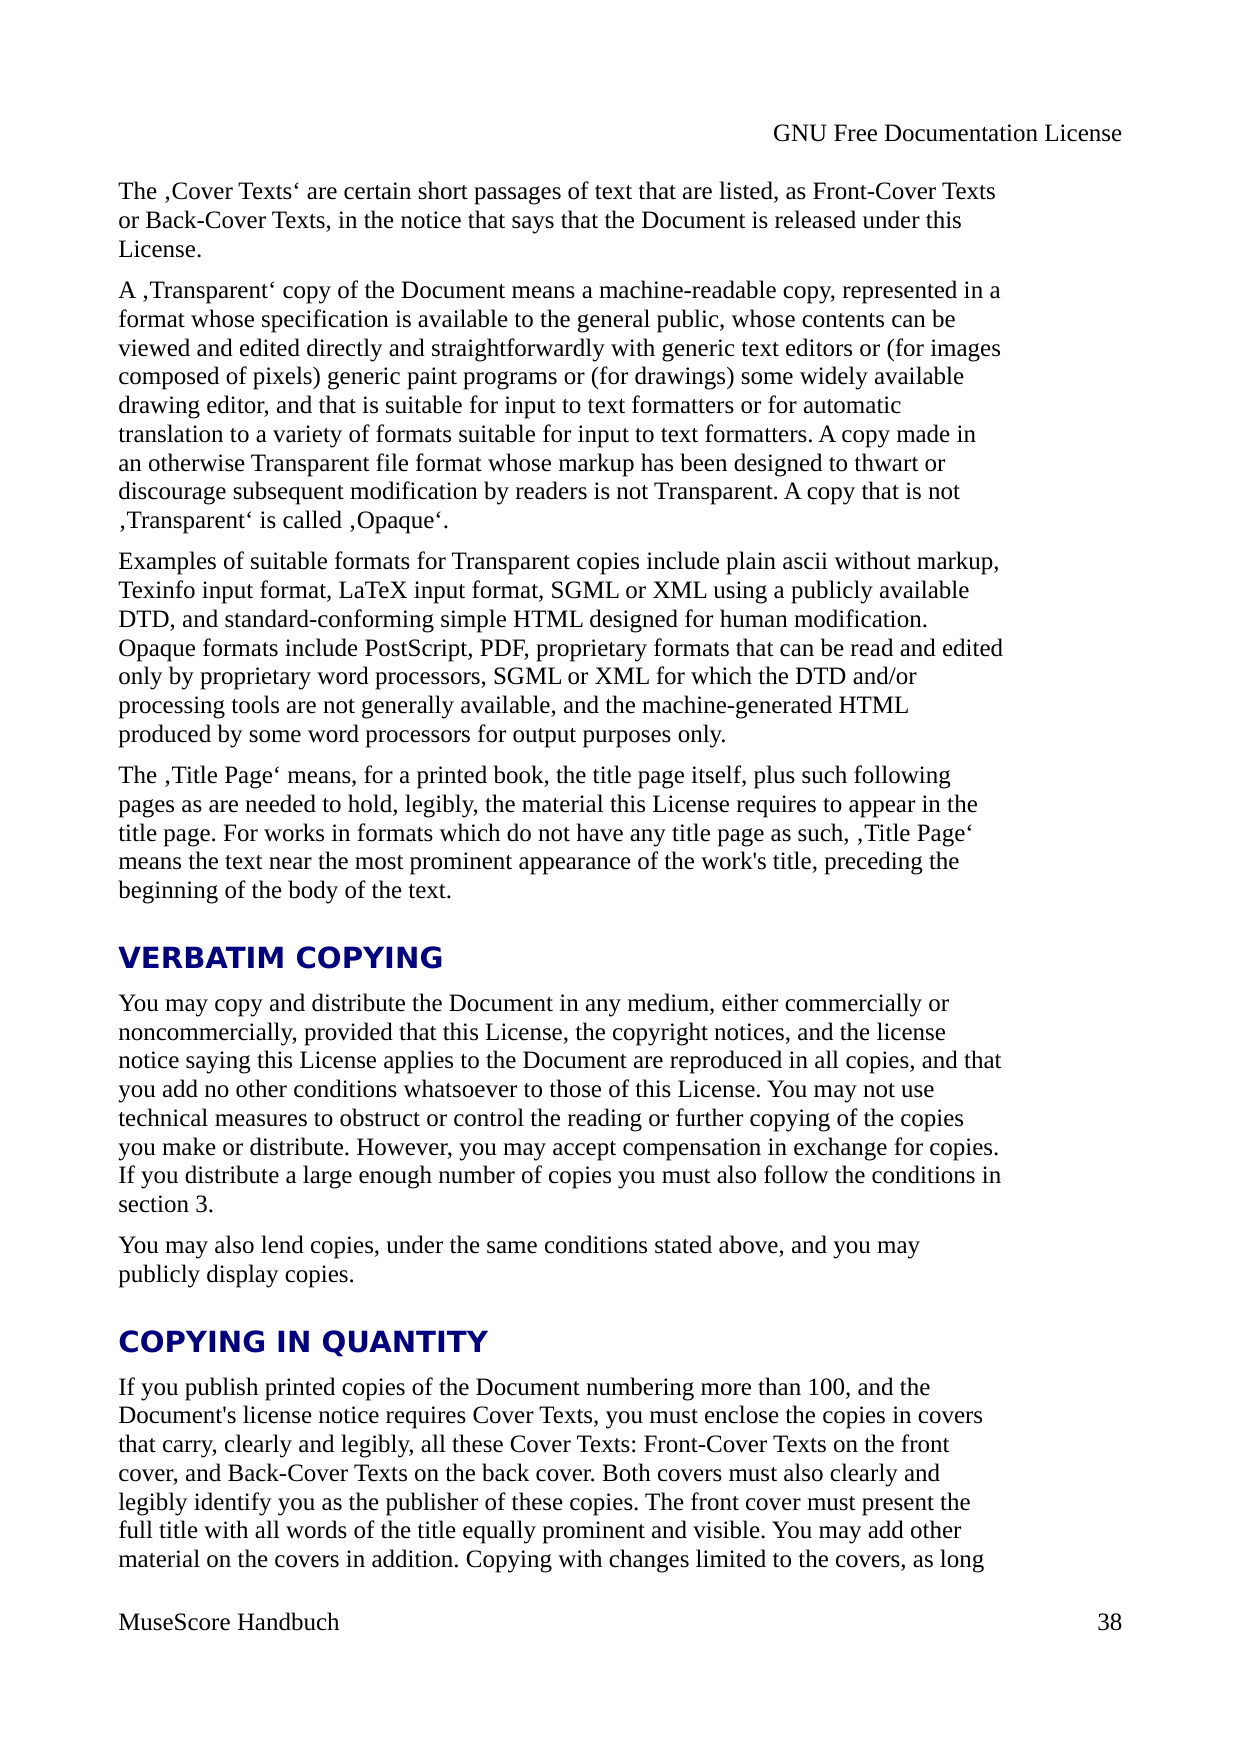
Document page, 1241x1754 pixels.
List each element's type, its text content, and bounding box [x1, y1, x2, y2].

text Examples of suitable formats for Transparent copies include plain ascii without markup, Texinfo input format, LaTeX input format, SGML or XML using a publicly available DTD, and standard-conforming simple HTML designed for human modification. Opaque formats include PostScript, PDF, proprietary formats that can be read and edited only by proprietary word processors, SGML or XML for which the DTD and/or processing tools are not generally available, and the machine-generated HTML produced by some word processors for output purposes only. [118, 546, 1004, 748]
text A ‚Transparent‘ copy of the Document means a machine-readable copy, represented in a format whose specification is available to the general public, whose contents can be viewed and edited directly and straightforwardly with generic text editors or (for images composed of pixels) generic paint programs or (for drawings) some widely available drawing editor, and that is suitable for input to text formatters or for automatic translation to a variety of formats suitable for input to text formatters. A copy made in an otherwise Transparent file format whose markup has been designed to thwart or discourage subsequent modification by readers is not Transparent. A copy that is not ‚Transparent‘ is called ‚Opaque‘. [118, 275, 1004, 534]
text The ‚Title Page‘ means, for a printed book, the title page itself, plus such following pages as are needed to hold, legibly, the material this License requires to appear in the title page. For works in formats which do not have any title page as such, ‚Title Page‘ means the text near the most prominent appearance of the work's title, preceding the beginning of the body of the text. [118, 760, 1004, 904]
text If you publish printed copies of the Document numbering more than 100, and the Document's license notice requires Cover Texts, you must enclose the copies in covers that carry, clearly and legibly, all these Cover Texts: Front-Cover Texts on the front cover, and Back-Cover Texts on the back cover. Both covers must also clearly and legibly identify you as the publisher of these copies. The front cover must present the full title with all words of the title equally prominent and visible. You may add other material on the covers in addition. Copying with changes limited to the covers, as long [118, 1372, 1004, 1573]
text The ‚Cover Texts‘ are certain short passages of text that are listed, as Front-Cover Texts or Back-Cover Texts, in the notice that says that the Document is released under this License. [118, 176, 1004, 263]
text You may also lend copies, under the same conditions stated above, and you may publicly display copies. [118, 1230, 1004, 1288]
subtitle VERBATIM COPYING [118, 941, 1122, 975]
text You may copy and distribute the Document in any medium, either commercially or noncommercially, provided that this License, the copyright notices, and the license notice saying this License applies to the Document are reproduced in all copies, and that you add no other conditions whatsoever to those of this License. You may not use technical measures to obstruct or control the reading or further copying of the copies you make or distribute. However, you may accept compensation in exchange for copies. If you distribute a large enough number of copies you must also follow the conditions in section 3. [118, 988, 1004, 1218]
subtitle COPYING IN QUANTITY [118, 1325, 1122, 1359]
